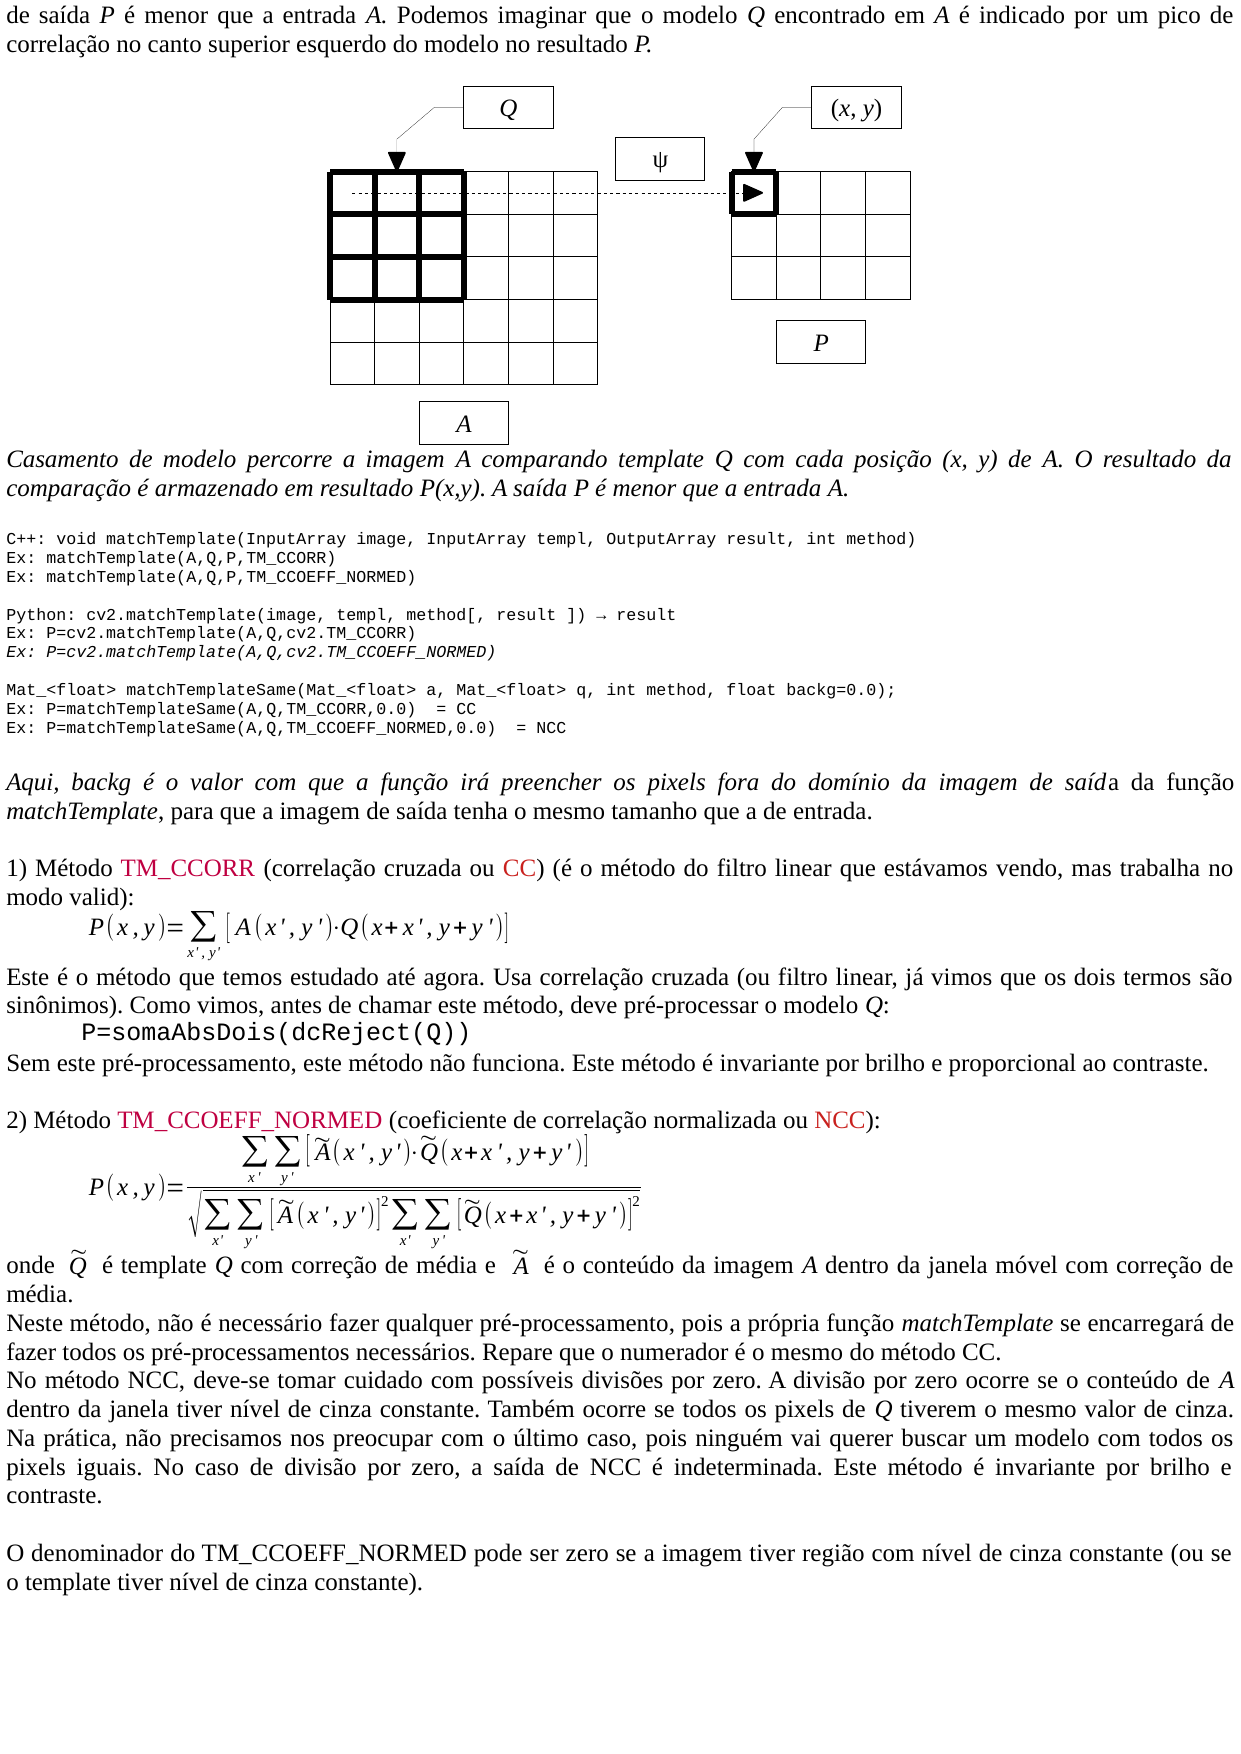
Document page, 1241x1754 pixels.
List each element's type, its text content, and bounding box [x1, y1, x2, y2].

text Mat_<float> matchTemplateSame(Mat_<float> a, Mat_<float> q, int method, float backg=0.0); [6, 682, 1234, 701]
text O denominador do TM_CCOEFF_NORMED pode ser zero se a imagem tiver região com nível de cinza constante (ou se o template tiver nível de cinza constante). [6, 1538, 1234, 1595]
text Ex: P=cv2.matchTemplate(A,Q,cv2.TM_CCORR) [6, 625, 1234, 644]
text Sem este pré-processamento, este método não funciona. Este método é invariante por brilho e proporcional ao contraste. [6, 1048, 1234, 1076]
text 1) Método TM_CCORR (correlação cruzada ou CC) (é o método do filtro linear que estávamos vendo, mas trabalha no modo valid): [6, 853, 1234, 911]
text Ex: P=cv2.matchTemplate(A,Q,cv2.TM_CCOEFF_NORMED) [6, 644, 1234, 663]
text P=somaAbsDois(dcReject(Q)) [6, 1019, 1234, 1048]
text Casamento de modelo percorre a imagem A comparando template Q com cada posição (x, y) de A. O resultado da comparação é armazenado em resultado P(x,y). A saída P é menor que a entrada A. [6, 444, 1234, 502]
text Ex: matchTemplate(A,Q,P,TM_CCOEFF_NORMED) [6, 568, 1234, 587]
text Aqui, backg é o valor com que a função irá preencher os pixels fora do domínio da imagem de saída da função matchTemplate, para que a imagem de saída tenha o mesmo tamanho que a de entrada. [6, 767, 1234, 824]
text de saída P é menor que a entrada A. Podemos imaginar que o modelo Q encontrado em A é indicado por um pico de correlação no canto superior esquerdo do modelo no resultado P. [6, 0, 1234, 57]
text Este é o método que temos estudado até agora. Usa correlação cruzada (ou filtro linear, já vimos que os dois termos são sinônimos). Como vimos, antes de chamar este método, deve pré-processar o modelo Q: [6, 962, 1234, 1019]
text C++: void matchTemplate(InputArray image, InputArray templ, OutputArray result, int method) [6, 531, 1234, 550]
text 2) Método TM_CCOEFF_NORMED (coeficiente de correlação normalizada ou NCC): [6, 1105, 1234, 1134]
text Python: cv2.matchTemplate(image, templ, method[, result ]) → result [6, 606, 1234, 625]
text Ex: matchTemplate(A,Q,P,TM_CCORR) [6, 550, 1234, 568]
text Ex: P=matchTemplateSame(A,Q,TM_CCOEFF_NORMED,0.0) = NCC [6, 719, 1234, 738]
text No método NCC, deve-se tomar cuidado com possíveis divisões por zero. A divisão por zero ocorre se o conteúdo de A dentro da janela tiver nível de cinza constante. Também ocorre se todos os pixels de Q tiverem o mesmo valor de cinza. Na prática, não precisamos nos preocupar com o último caso, pois ninguém vai querer buscar um modelo com todos os pixels iguais. No caso de divisão por zero, a saída de NCC é indeterminada. Este método é invariante por brilho e contraste. [6, 1365, 1234, 1509]
text onde é template Q com correção de média e é o conteúdo da imagem A dentro da janela móvel com correção de média. [6, 1249, 1234, 1308]
text Ex: P=matchTemplateSame(A,Q,TM_CCORR,0.0) = CC [6, 701, 1234, 719]
text Neste método, não é necessário fazer qualquer pré-processamento, pois a própria função matchTemplate se encarregará de fazer todos os pré-processamentos necessários. Repare que o numerador é o mesmo do método CC. [6, 1308, 1234, 1365]
